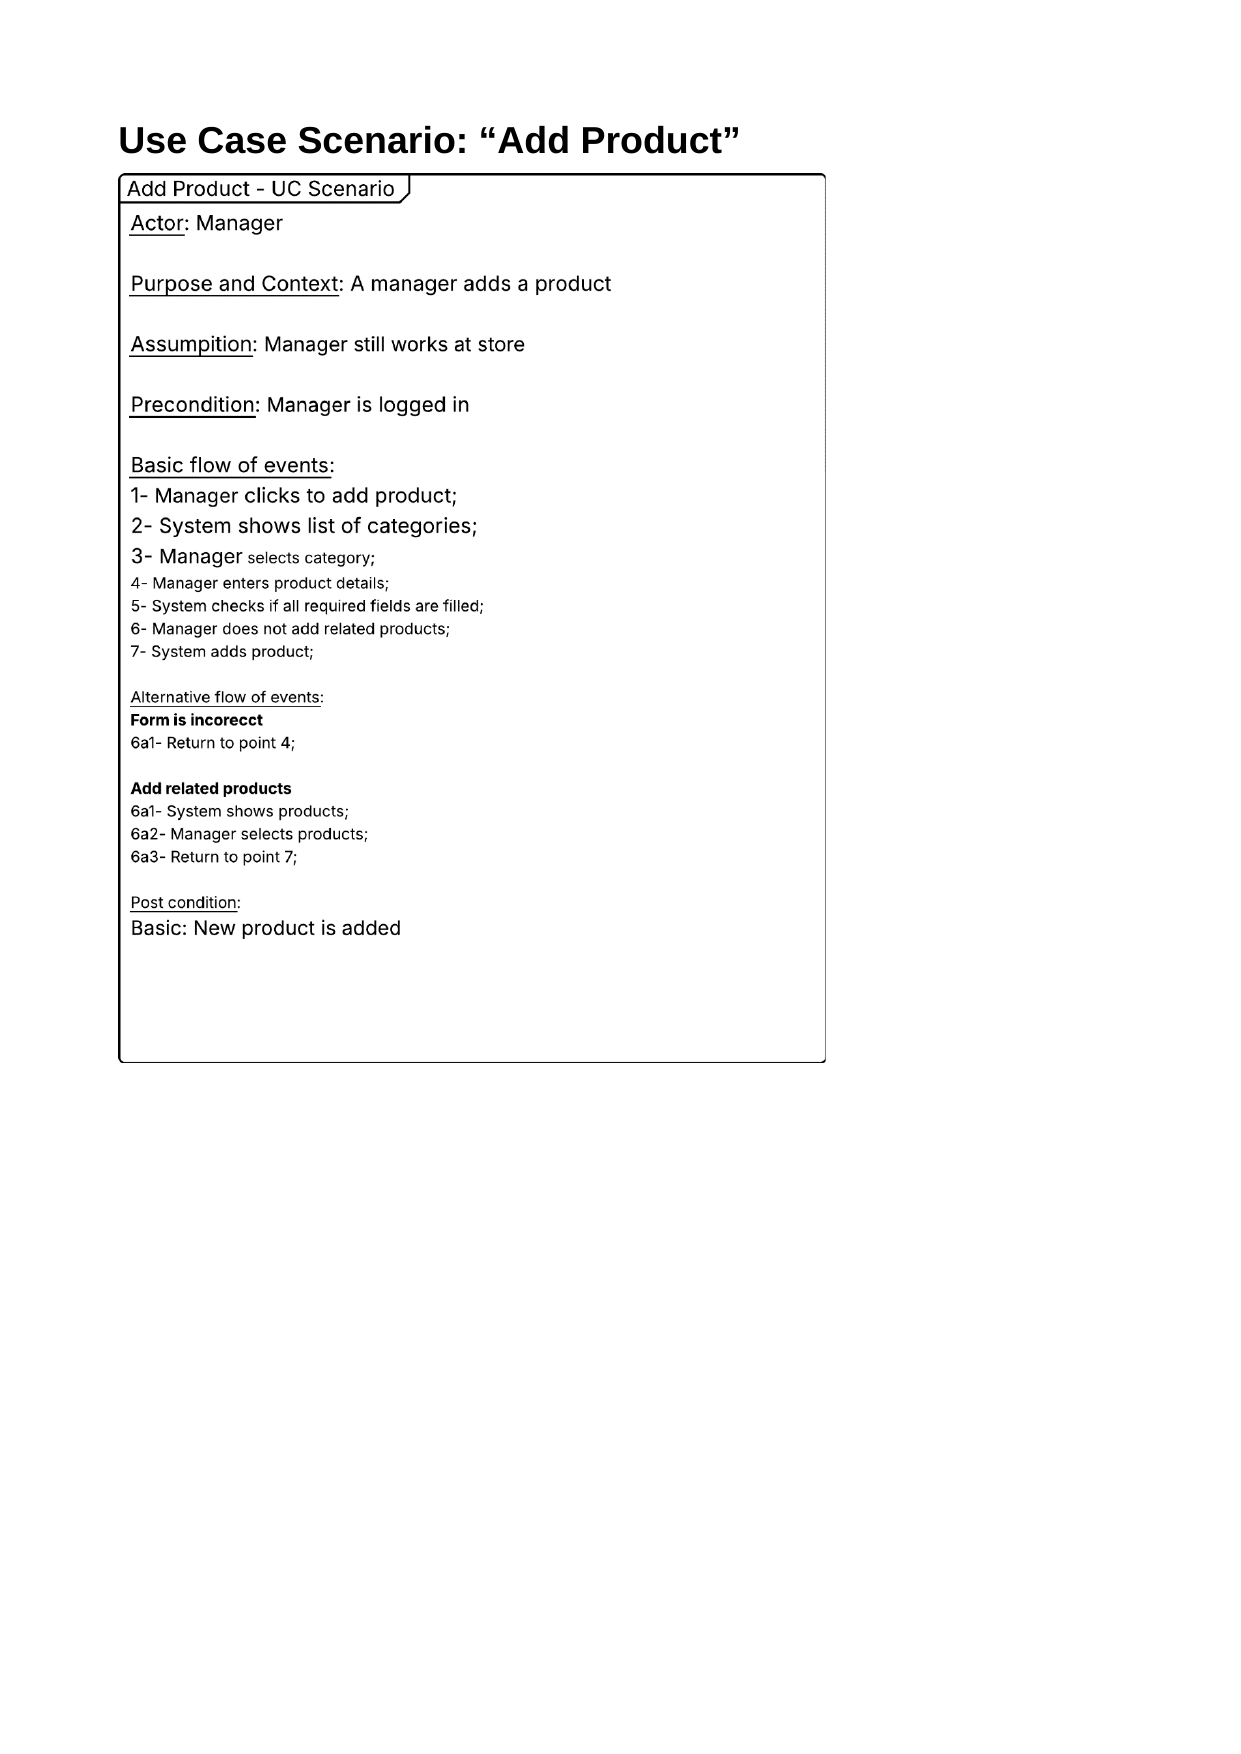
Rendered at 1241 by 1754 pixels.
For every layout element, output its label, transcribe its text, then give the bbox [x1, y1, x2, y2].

picture [118, 173, 826, 1063]
subtitle Use Case Scenario: “Add Product” [118, 118, 1122, 161]
